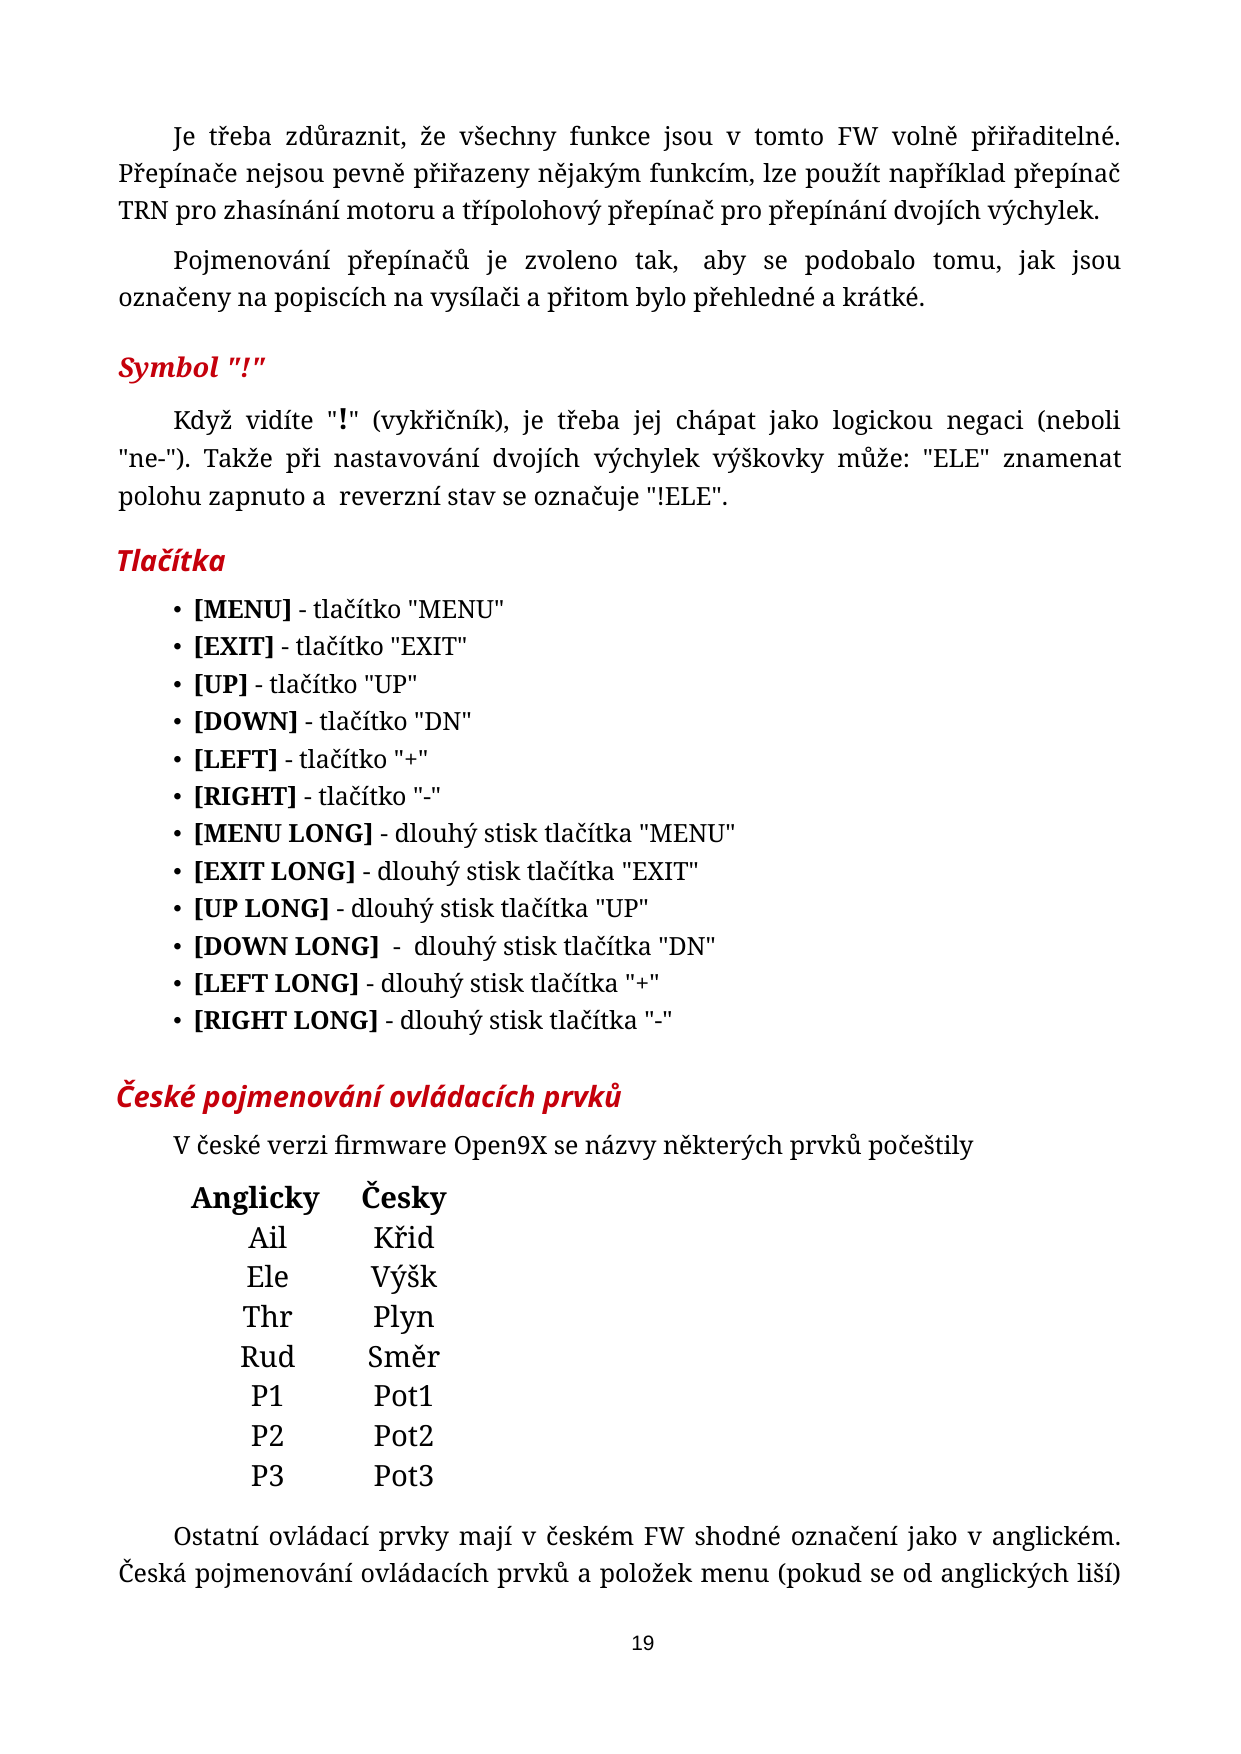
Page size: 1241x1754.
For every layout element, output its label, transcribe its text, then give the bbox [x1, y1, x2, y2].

list [UP] - tlačítko "UP" [173, 666, 1122, 701]
list [MENU LONG] - dlouhý stisk tlačítka "MENU" [173, 816, 1122, 850]
table_cell Pot2 [334, 1415, 474, 1455]
table_cell Ele [175, 1257, 326, 1296]
list [EXIT LONG] - dlouhý stisk tlačítka "EXIT" [173, 853, 1122, 887]
subtitle Symbol "!" [118, 349, 1122, 386]
text V české verzi firmware Open9X se názvy některých prvků počeštily [118, 1127, 1122, 1161]
list [RIGHT LONG] - dlouhý stisk tlačítka "-" [173, 1003, 1122, 1037]
table_cell Pot1 [334, 1376, 474, 1415]
table_cell Plyn [334, 1296, 474, 1336]
table_cell [326, 1455, 334, 1495]
table_header [326, 1177, 334, 1217]
table_cell [326, 1296, 334, 1336]
table_cell Rud [175, 1336, 326, 1376]
table_cell Ail [175, 1217, 326, 1257]
text Je třeba zdůraznit, že všechny funkce jsou v tomto FW volně přiřaditelné. Přepínače nejsou pevně přiřazeny nějakým funkcím, lze použít například přepínač TRN pro zhasínání motoru a třípolohový přepínač pro přepínání dvojích výchylek. [118, 118, 1122, 227]
table_cell P2 [175, 1415, 326, 1455]
list [LEFT LONG] - dlouhý stisk tlačítka "+" [173, 966, 1122, 1000]
list [LEFT] - tlačítko "+" [173, 741, 1122, 775]
table_cell [326, 1336, 334, 1376]
table_cell P1 [175, 1376, 326, 1415]
list [DOWN LONG] - dlouhý stisk tlačítka "DN" [173, 928, 1122, 962]
table_cell Pot3 [334, 1455, 474, 1495]
table_header Anglicky [175, 1177, 326, 1217]
table_cell Směr [334, 1336, 474, 1376]
table_cell Thr [175, 1296, 326, 1336]
table_cell Křid [334, 1217, 474, 1257]
table_cell [326, 1415, 334, 1455]
list [RIGHT] - tlačítko "-" [173, 779, 1122, 813]
subtitle Tlačítka [116, 540, 1122, 580]
text Když vidíte "!" (vykřičník), je třeba jej chápat jako logickou negaci (neboli "ne-"). Takže při nastavování dvojích výchylek výškovky může: "ELE" znamenat polohu zapnuto a reverzní stav se označuje "!ELE". [118, 398, 1122, 513]
table_cell Výšk [334, 1257, 474, 1296]
table_cell P3 [175, 1455, 326, 1495]
list [UP LONG] - dlouhý stisk tlačítka "UP" [173, 891, 1122, 925]
list [MENU] - tlačítko "MENU" [173, 592, 1122, 626]
text Pojmenování přepínačů je zvoleno tak, aby se podobalo tomu, jak jsou označeny na po­piscích na vysílači a přitom bylo přehledné a krátké. [118, 243, 1122, 314]
table_cell [326, 1217, 334, 1257]
table_header Česky [334, 1177, 474, 1217]
text Ostatní ovládací prvky mají v českém FW shodné označení jako v anglickém. Česká poj­menování ovládacích prvků a položek menu (pokud se od anglických liší) [118, 1518, 1122, 1590]
table_cell [326, 1257, 334, 1296]
subtitle České pojmenování ovládacích prvků [116, 1076, 1122, 1116]
table_cell [326, 1376, 334, 1415]
list [EXIT] - tlačítko "EXIT" [173, 629, 1122, 663]
list [DOWN] - tlačítko "DN" [173, 704, 1122, 738]
